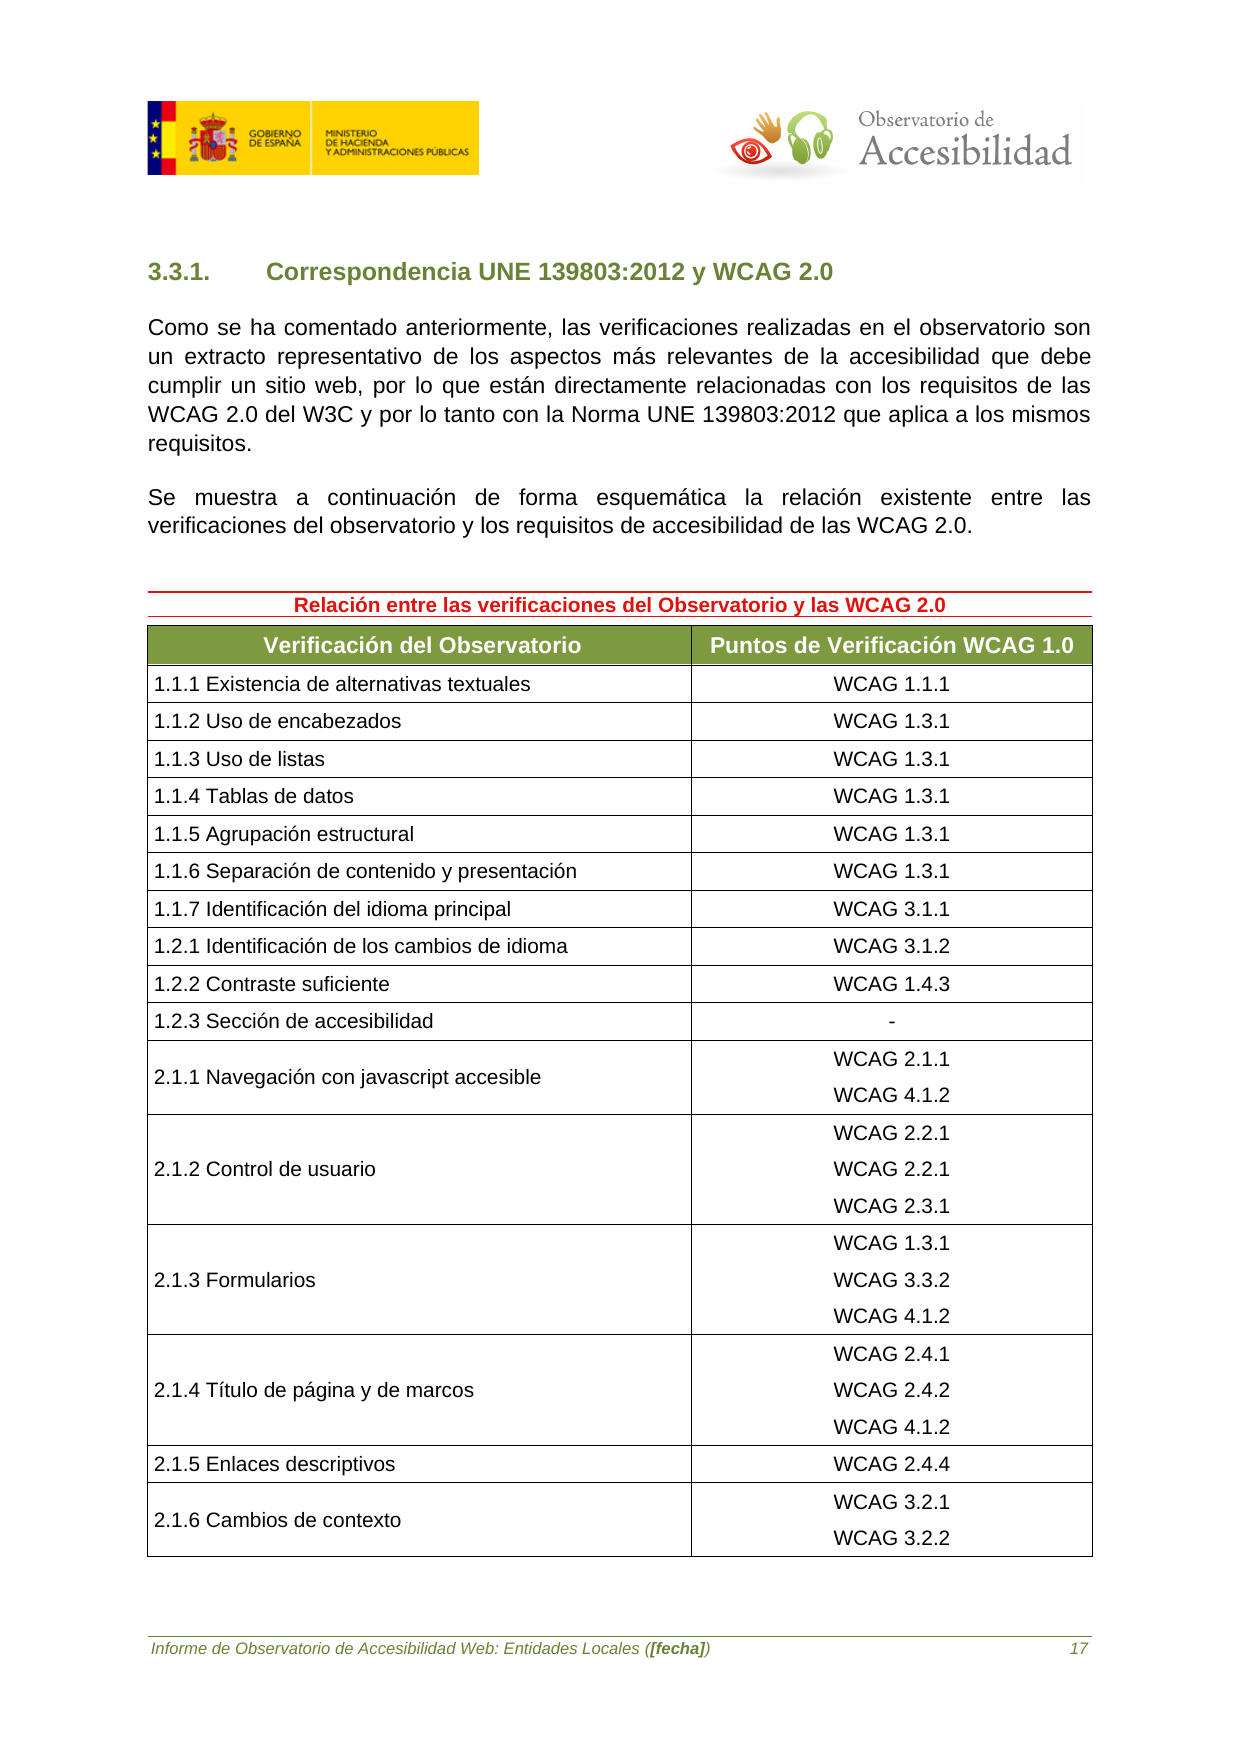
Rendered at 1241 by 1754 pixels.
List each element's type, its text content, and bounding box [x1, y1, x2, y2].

table_cell 1.1.1 Existencia de alternativas textuales [148, 666, 691, 702]
table_cell 1.2.3 Sección de accesibilidad [148, 1003, 691, 1039]
table_cell WCAG 3.2.1 WCAG 3.2.2 [692, 1483, 1092, 1556]
table_cell 2.1.5 Enlaces descriptivos [148, 1446, 691, 1482]
table_header Verificación del Observatorio [148, 626, 691, 664]
table_cell WCAG 3.1.2 [692, 928, 1092, 964]
table_cell WCAG 1.3.1 [692, 741, 1092, 777]
table_cell WCAG 1.3.1 [692, 853, 1092, 889]
table_cell 2.1.6 Cambios de contexto [148, 1483, 691, 1556]
table_cell WCAG 2.4.4 [692, 1446, 1092, 1482]
table_cell 2.1.1 Navegación con javascript accesible [148, 1041, 691, 1113]
picture [147, 101, 479, 175]
table_cell 1.1.2 Uso de encabezados [148, 703, 691, 739]
table_cell WCAG 1.3.1 WCAG 3.3.2 WCAG 4.1.2 [692, 1225, 1092, 1334]
table_cell 1.1.4 Tablas de datos [148, 778, 691, 814]
text Se muestra a continuación de forma esquemática la relación existente entre las verificaciones del observatorio y los requisitos de accesibilidad de las WCAG 2.0. [148, 483, 1092, 539]
table_cell 1.2.1 Identificación de los cambios de idioma [148, 928, 691, 964]
table_cell WCAG 1.3.1 [692, 778, 1092, 814]
table_cell 1.1.3 Uso de listas [148, 741, 691, 777]
table_cell WCAG 2.4.1 WCAG 2.4.2 WCAG 4.1.2 [692, 1335, 1092, 1445]
table_header Puntos de Verificación WCAG 1.0 [692, 626, 1092, 664]
table_cell WCAG 3.1.1 [692, 891, 1092, 927]
table_cell WCAG 1.3.1 [692, 816, 1092, 852]
table_cell 1.2.2 Contraste suficiente [148, 966, 691, 1002]
table_cell 1.1.5 Agrupación estructural [148, 816, 691, 852]
table_cell WCAG 1.4.3 [692, 966, 1092, 1002]
table_cell WCAG 2.1.1 WCAG 4.1.2 [692, 1041, 1092, 1113]
subtitle Correspondencia UNE 139803:2012 y WCAG 2.0 [148, 257, 1092, 286]
table_cell 1.1.6 Separación de contenido y presentación [148, 853, 691, 889]
table_cell WCAG 1.3.1 [692, 703, 1092, 739]
table_cell WCAG 1.1.1 [692, 666, 1092, 702]
table_cell - [692, 1003, 1092, 1039]
table_cell 2.1.2 Control de usuario [148, 1115, 691, 1224]
text Como se ha comentado anteriormente, las verificaciones realizadas en el observatorio son un extracto representativo de los aspectos más relevantes de la accesibilidad que debe cumplir un sitio web, por lo que están directamente relacionadas con los requisitos de las WCAG 2.0 del W3C y por lo tanto con la Norma UNE 139803:2012 que aplica a los mismos requisitos. [148, 314, 1092, 456]
picture [710, 102, 1086, 185]
table_cell 1.1.7 Identificación del idioma principal [148, 891, 691, 927]
table_cell 2.1.4 Título de página y de marcos [148, 1335, 691, 1445]
table_cell 2.1.3 Formularios [148, 1225, 691, 1334]
table_cell WCAG 2.2.1 WCAG 2.2.1 WCAG 2.3.1 [692, 1115, 1092, 1224]
text Relación entre las verificaciones del Observatorio y las WCAG 2.0 [148, 593, 1092, 616]
